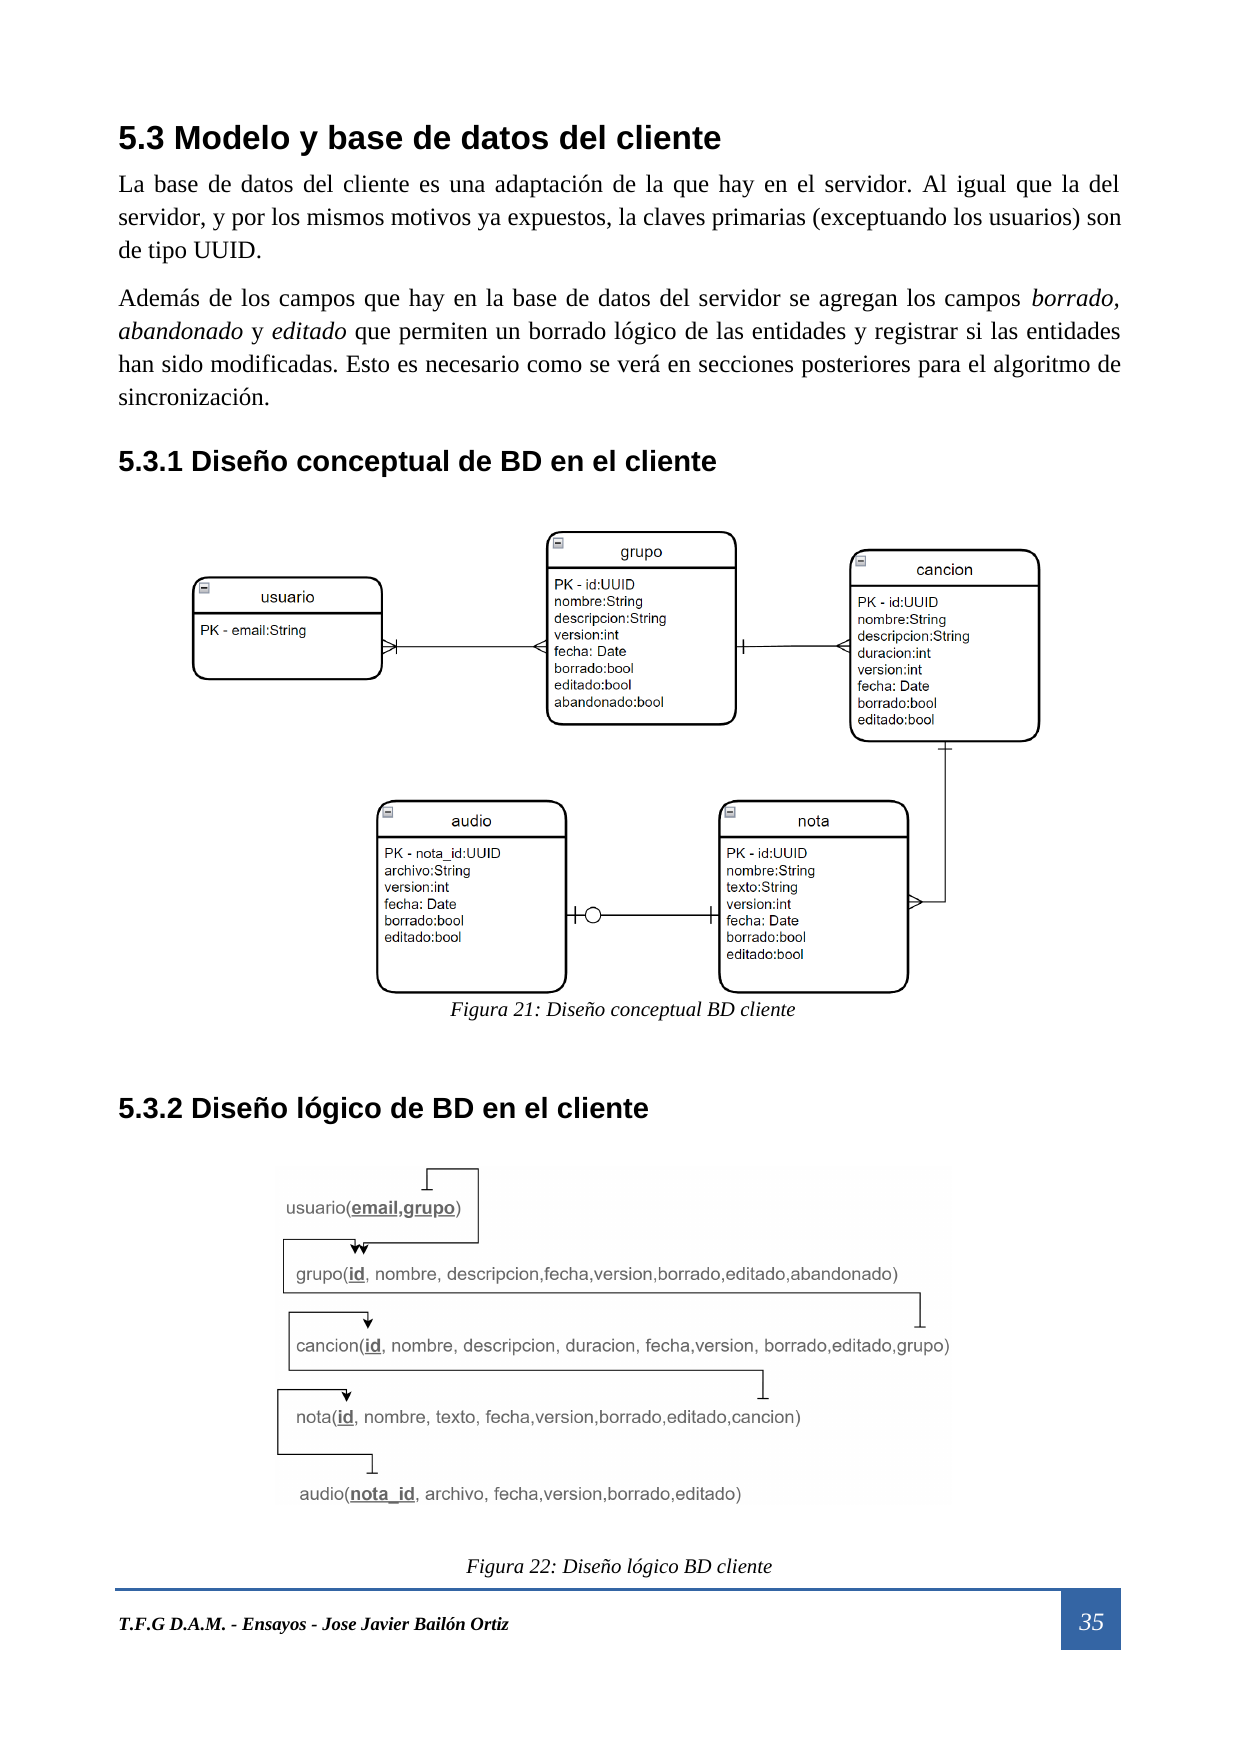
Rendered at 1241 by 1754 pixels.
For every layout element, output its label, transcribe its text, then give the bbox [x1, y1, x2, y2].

text La base de datos del cliente es una adaptación de la que hay en el servidor. Al igual que la del servidor, y por los mismos motivos ya expuestos, la claves primarias (exceptuando los usuarios) son de tipo UUID. [118, 169, 1122, 264]
picture [184, 526, 1048, 998]
subtitle 5.3.2 Diseño lógico de BD en el cliente [118, 1091, 1122, 1125]
picture [275, 1166, 952, 1505]
text Además de los campos que hay en la base de datos del servidor se agregan los campos borrado, abandonado y editado que permiten un borrado lógico de las entidades y registrar si las entidades han sido modificadas. Esto es necesario como se verá en secciones posteriores para el algoritmo de sincronización. [118, 283, 1122, 411]
text Figura 22: Diseño lógico BD cliente [268, 1554, 972, 1578]
subtitle 5.3.1 Diseño conceptual de BD en el cliente [118, 444, 1122, 477]
subtitle 5.3 Modelo y base de datos del cliente [118, 118, 1122, 157]
text Figura 21: Diseño conceptual BD cliente [122, 525, 1126, 1021]
